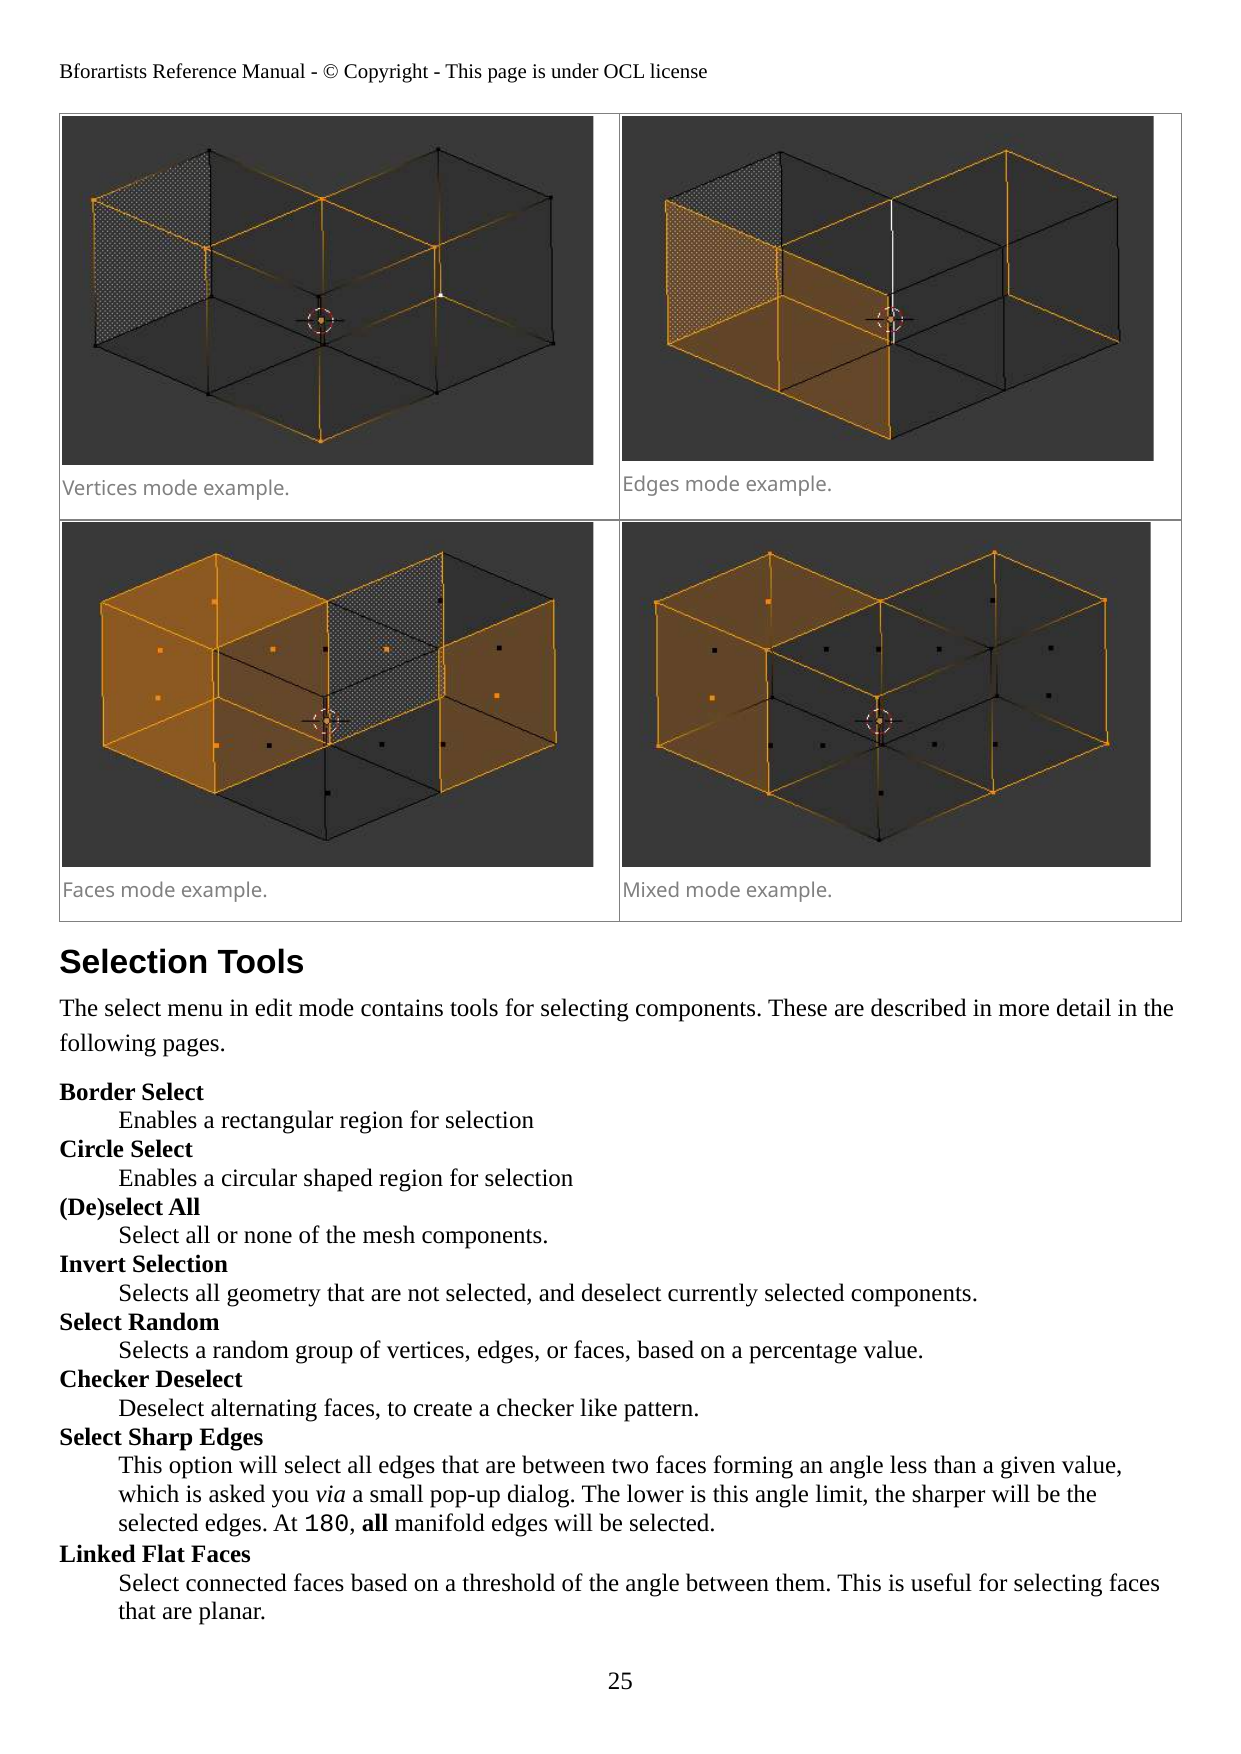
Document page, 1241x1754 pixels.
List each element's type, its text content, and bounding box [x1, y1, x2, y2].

table_cell Mixed mode example. [620, 521, 1181, 921]
subtitle Selection Tools [59, 942, 1181, 981]
list Select all or none of the mesh components. [118, 1221, 1181, 1249]
text The select menu in edit mode contains tools for selecting components. These are described in more detail in the following pages. [59, 993, 1181, 1057]
subtitle Select Random [59, 1307, 1181, 1336]
list Select connected faces based on a threshold of the angle between them. This is useful for selecting faces that are planar. [118, 1568, 1181, 1625]
subtitle Linked Flat Faces [59, 1539, 1181, 1568]
picture [62, 522, 594, 867]
picture [622, 116, 1154, 461]
subtitle Border Select [59, 1077, 1181, 1106]
table_header Edges mode example. [620, 114, 1181, 519]
subtitle (De)select All [59, 1192, 1181, 1221]
picture [62, 116, 594, 465]
table_cell Faces mode example. [60, 521, 619, 921]
subtitle Invert Selection [59, 1249, 1181, 1278]
subtitle Select Sharp Edges [59, 1422, 1181, 1451]
table_header Vertices mode example. [60, 114, 619, 519]
subtitle Circle Select [59, 1134, 1181, 1163]
list Selects a random group of vertices, edges, or faces, based on a percentage value. [118, 1336, 1181, 1364]
list Enables a rectangular region for selection [118, 1106, 1181, 1134]
picture [622, 522, 1151, 867]
list Deselect alternating faces, to create a checker like pattern. [118, 1393, 1181, 1422]
list Selects all geometry that are not selected, and deselect currently selected components. [118, 1278, 1181, 1307]
subtitle Checker Deselect [59, 1364, 1181, 1393]
list This option will select all edges that are between two faces forming an angle less than a given value, which is asked you via a small pop-up dialog. The lower is this angle limit, the sharper will be the selected edges. At 180, all manifold edges will be selected. [118, 1451, 1181, 1539]
list Enables a circular shaped region for selection [118, 1163, 1181, 1192]
